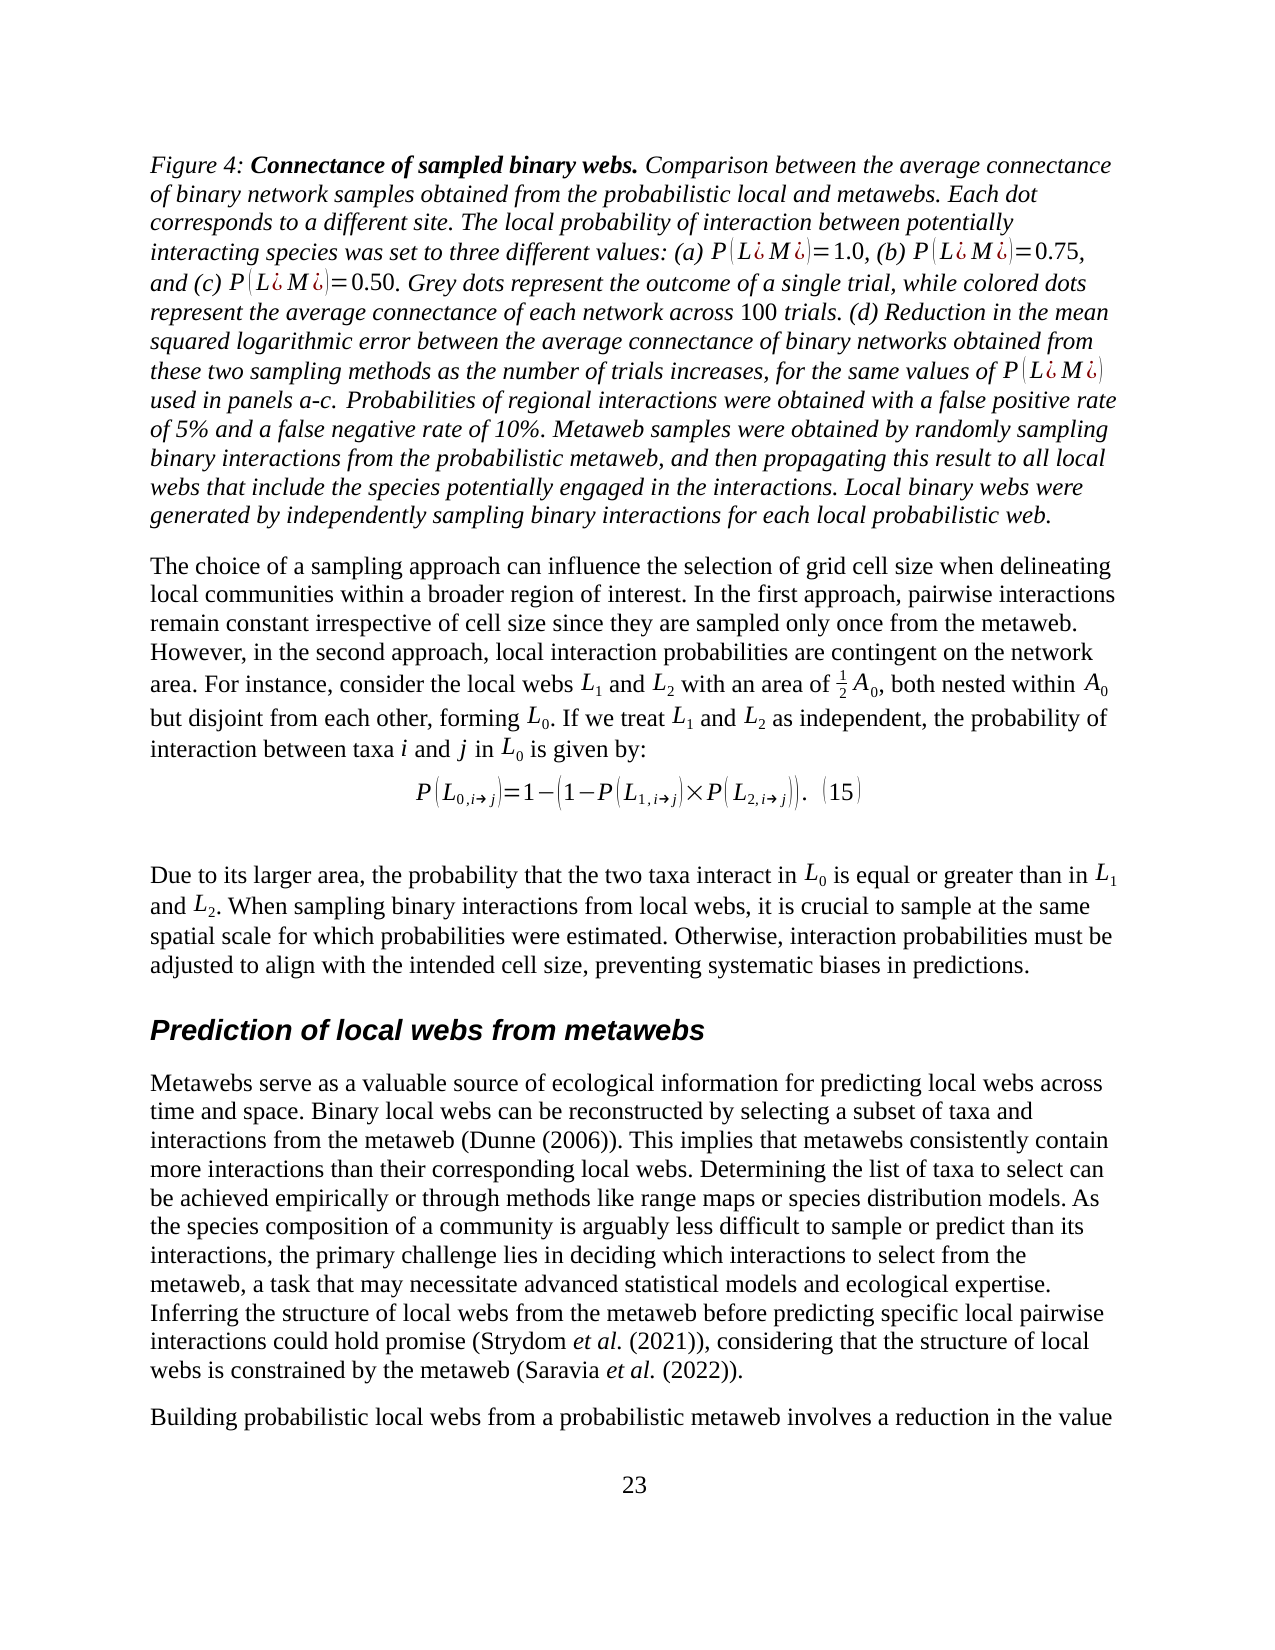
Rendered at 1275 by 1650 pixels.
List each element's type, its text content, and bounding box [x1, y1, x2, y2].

text Metawebs serve as a valuable source of ecological information for predicting local webs across time and space. Binary local webs can be reconstructed by selecting a subset of taxa and interactions from the metaweb (Dunne (2006)). This implies that metawebs consistently contain more interactions than their corresponding local webs. Determining the list of taxa to select can be achieved empirically or through methods like range maps or species distribution models. As the species composition of a community is arguably less difficult to sample or predict than its interactions, the primary challenge lies in deciding which interactions to select from the metaweb, a task that may necessitate advanced statistical models and ecological expertise. Inferring the structure of local webs from the metaweb before predicting specific local pairwise interactions could hold promise (Strydom et al. (2021)), considering that the structure of local webs is constrained by the metaweb (Saravia et al. (2022)). [150, 1068, 1125, 1384]
text Due to its larger area, the probability that the two taxa interact in is equal or greater than in and . When sampling binary interactions from local webs, it is crucial to sample at the same spatial scale for which probabilities were estimated. Otherwise, interaction probabilities must be adjusted to align with the intended cell size, preventing systematic biases in predictions. [150, 858, 1125, 979]
subtitle Prediction of local webs from metawebs [150, 1013, 1125, 1046]
text The choice of a sampling approach can influence the selection of grid cell size when delineating local communities within a broader region of interest. In the first approach, pairwise interactions remain constant irrespective of cell size since they are sampled only once from the metaweb. However, in the second approach, local interaction probabilities are contingent on the network area. For instance, consider the local webs and with an area of , both nested within but disjoint from each other, forming . If we treat and as independent, the probability of interaction between taxa and in is given by: [150, 551, 1125, 764]
text Figure 4: Connectance of sampled binary webs. Comparison between the average connectance of binary network samples obtained from the probabilistic local and metawebs. Each dot corresponds to a different site. The local probability of interaction between potentially interacting species was set to three different values: (a) , (b) , and (c) . Grey dots represent the outcome of a single trial, while colored dots represent the average connectance of each network across trials. (d) Reduction in the mean squared logarithmic error between the average connectance of binary networks obtained from these two sampling methods as the number of trials increases, for the same values of used in panels a-c. Probabilities of regional interactions were obtained with a false positive rate of 5% and a false negative rate of 10%. Metaweb samples were obtained by randomly sampling binary interactions from the probabilistic metaweb, and then propagating this result to all local webs that include the species potentially engaged in the interactions. Local binary webs were generated by independently sampling binary interactions for each local probabilistic web. [150, 150, 1125, 529]
text Building probabilistic local webs from a probabilistic metaweb involves a reduction in the value [150, 1402, 1125, 1431]
